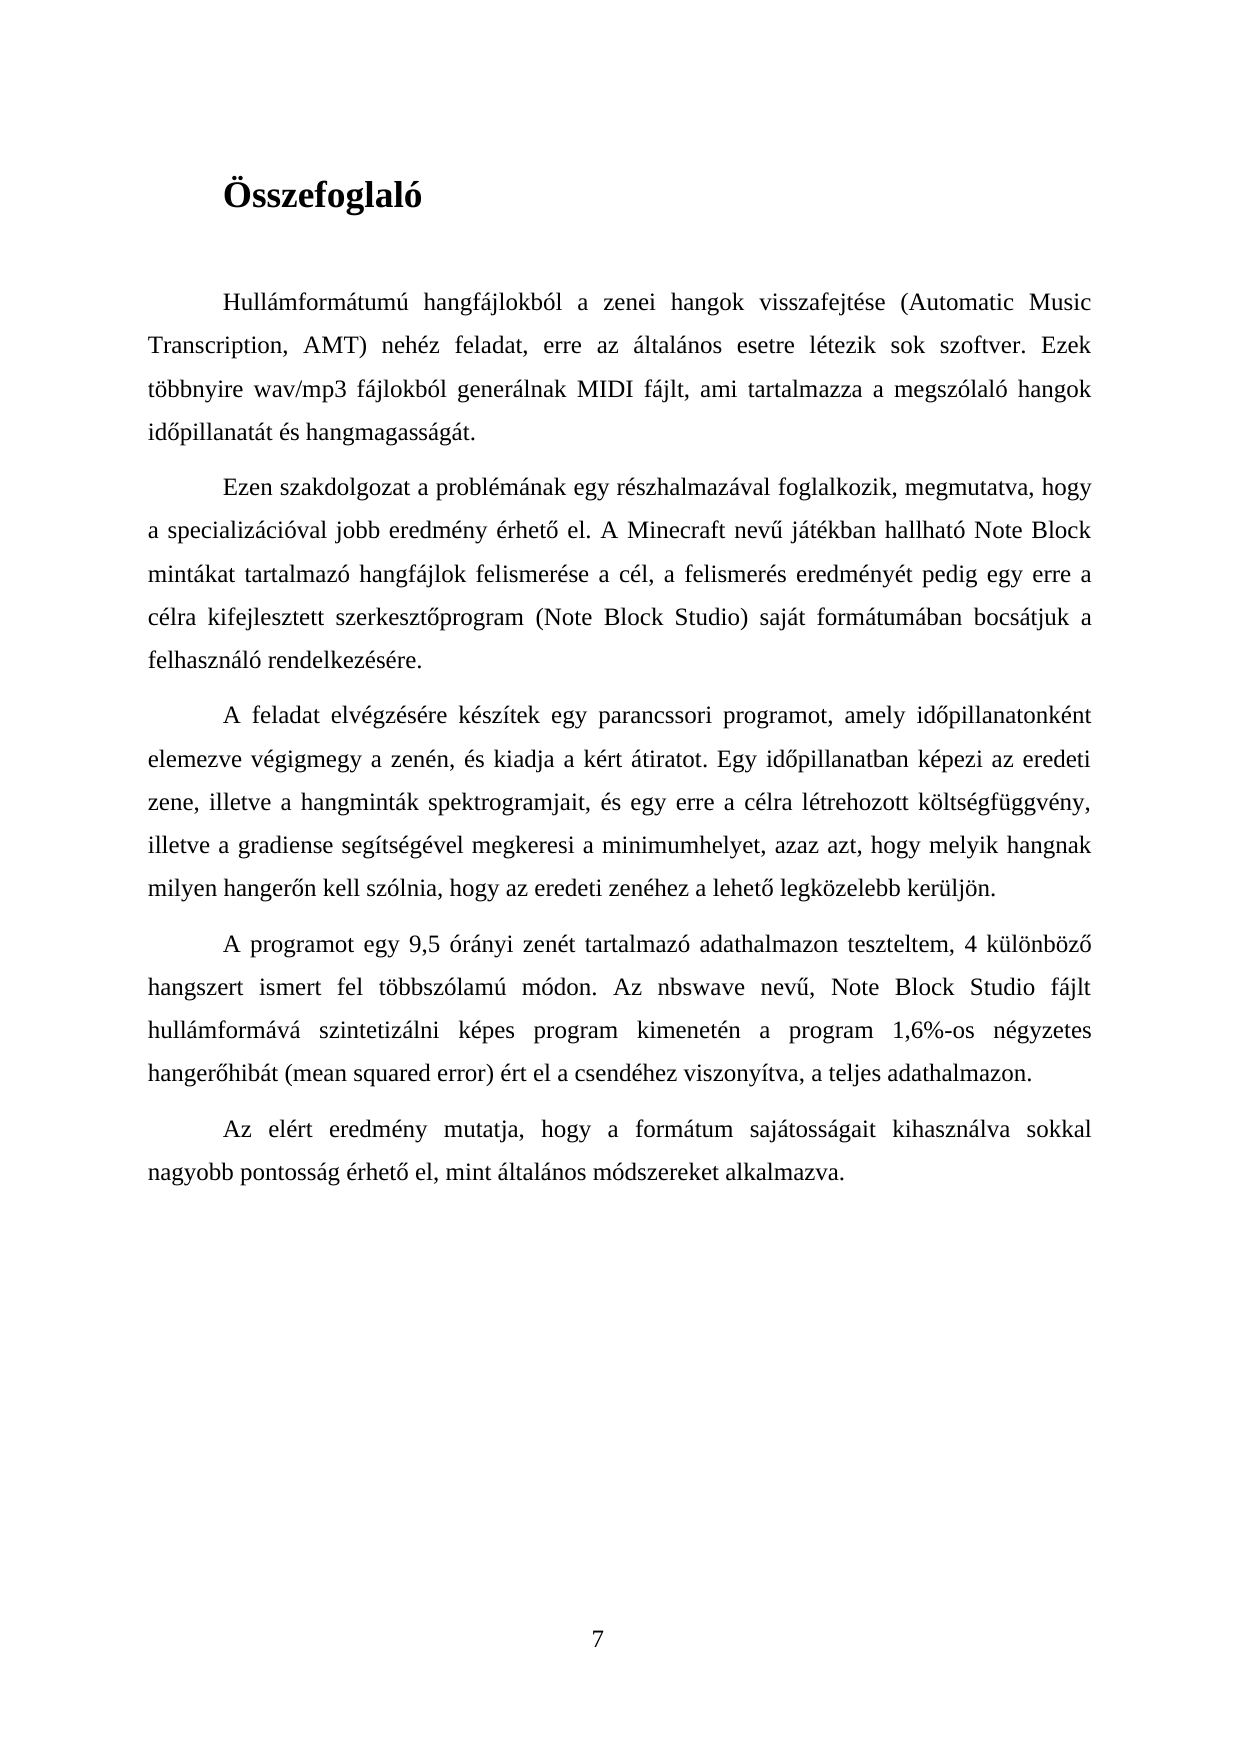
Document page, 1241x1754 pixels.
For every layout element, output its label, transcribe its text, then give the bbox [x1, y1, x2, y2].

text Az elért eredmény mutatja, hogy a formátum sajátosságait kihasználva sokkal nagyobb pontosság érhető el, mint általános módszereket alkalmazva. [148, 1114, 1092, 1186]
text A programot egy 9,5 órányi zenét tartalmazó adathalmazon teszteltem, 4 különböző hangszert ismert fel többszólamú módon. Az nbswave nevű, Note Block Studio fájlt hullámformává szintetizálni képes program kimenetén a program 1,6%-os négyzetes hangerőhibát (mean squared error) ért el a csendéhez viszonyítva, a teljes adathalmazon. [148, 929, 1092, 1087]
text Ezen szakdolgozat a problémának egy részhalmazával foglalkozik, megmutatva, hogy a specializációval jobb eredmény érhető el. A Minecraft nevű játékban hallható Note Block mintákat tartalmazó hangfájlok felismerése a cél, a felismerés eredményét pedig egy erre a célra kifejlesztett szerkesztőprogram (Note Block Studio) saját formátumában bocsátjuk a felhasználó rendelkezésére. [148, 472, 1092, 674]
text Összefoglaló [148, 173, 1092, 216]
text A feladat elvégzésére készítek egy parancssori programot, amely időpillanatonként elemezve végigmegy a zenén, és kiadja a kért átiratot. Egy időpillanatban képezi az eredeti zene, illetve a hangminták spektrogramjait, és egy erre a célra létrehozott költségfüggvény, illetve a gradiense segítségével megkeresi a minimumhelyet, azaz azt, hogy melyik hangnak milyen hangerőn kell szólnia, hogy az eredeti zenéhez a lehető legközelebb kerüljön. [148, 701, 1092, 902]
text Hullámformátumú hangfájlokból a zenei hangok visszafejtése (Automatic Music Transcription, AMT) nehéz feladat, erre az általános esetre létezik sok szoftver. Ezek többnyire wav/mp3 fájlokból generálnak MIDI fájlt, ami tartalmazza a megszólaló hangok időpillanatát és hangmagasságát. [148, 287, 1092, 446]
